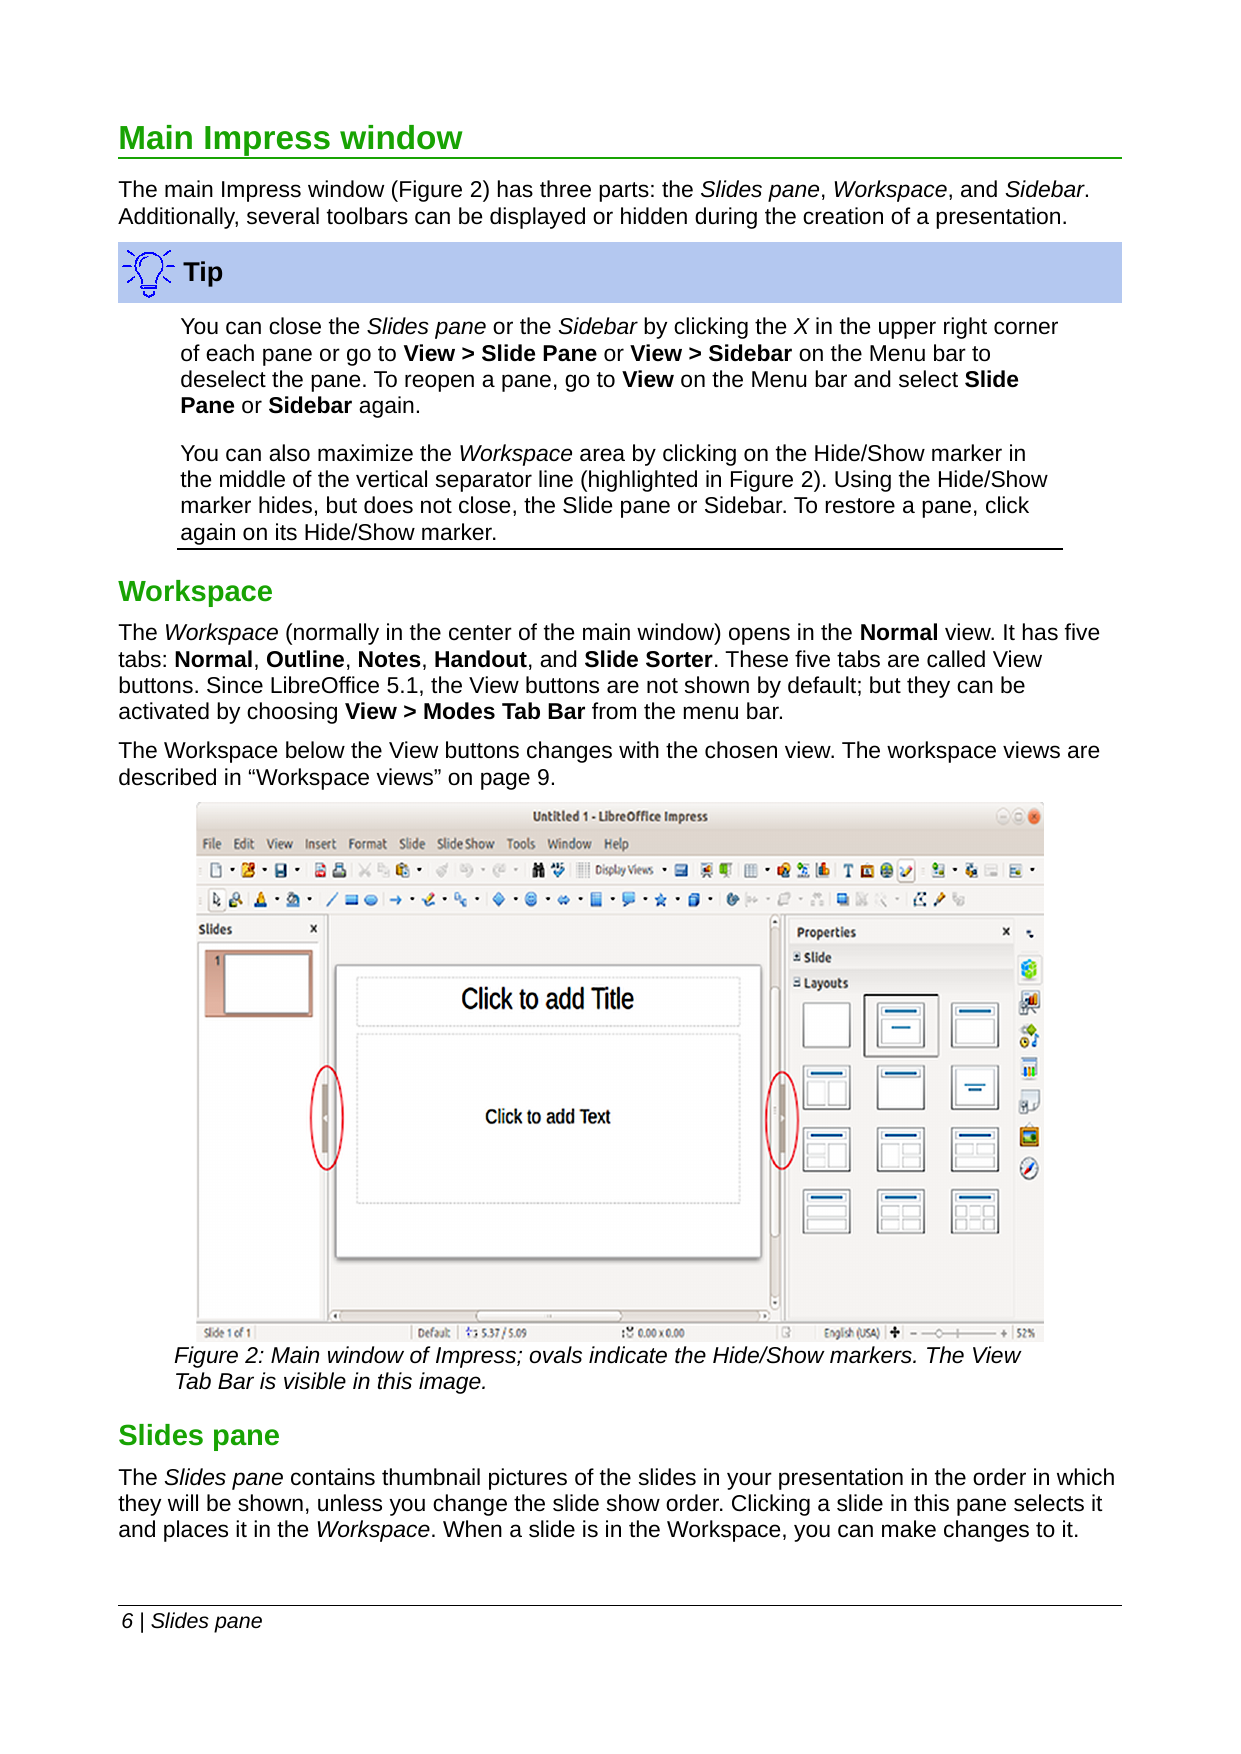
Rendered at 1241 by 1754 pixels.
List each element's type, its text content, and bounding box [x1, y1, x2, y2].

subtitle Slides pane [118, 1418, 1122, 1452]
text The main Impress window (Figure 2) has three parts: the Slides pane, Workspace, and Sidebar. Additionally, several toolbars can be displayed or hidden during the creation of a presentation. [118, 176, 1122, 229]
text Figure 2: Main window of Impress; ovals indicate the Hide/Show markers. The View Tab Bar is visible in this image. [174, 802, 1066, 1395]
text You can close the Slides pane or the Sidebar by clicking the X in the upper right corner of each pane or go to View > Slide Pane or View > Sidebar on the Menu bar to deselect the pane. To reopen a pane, go to View on the Menu bar and select Slide Pane or Sidebar again. [177, 310, 1063, 419]
text The Slides pane contains thumbnail pictures of the slides in your presentation in the order in which they will be shown, unless you change the slide show order. Clicking a slide in this pane selects it and places it in the Workspace. When a slide is in the Workspace, you can make changes to it. [118, 1464, 1122, 1543]
subtitle Main Impress window [118, 118, 1122, 157]
text You can also maximize the Workspace area by clicking on the Hide/Show marker in the middle of the vertical separator line (highlighted in Figure 2). Using the Hide/Show marker hides, but does not close, the Slide pane or Sidebar. To restore a pane, click again on its Hide/Show marker. [177, 437, 1063, 548]
text The Workspace below the View buttons changes with the chosen view. The workspace views are described in “Workspace views” on page 9. [118, 737, 1122, 790]
text The Workspace (normally in the center of the main window) opens in the Normal view. It has five tabs: Normal, Outline, Notes, Handout, and Slide Sorter. These five tabs are called View buttons. Since LibreOffice 5.1, the View buttons are not shown by default; but they can be activated by choosing View > Modes Tab Bar from the menu bar. [118, 619, 1122, 724]
subtitle Workspace [118, 574, 1122, 607]
picture [119, 242, 179, 302]
picture [196, 802, 1044, 1342]
subtitle Tip [118, 242, 1122, 303]
